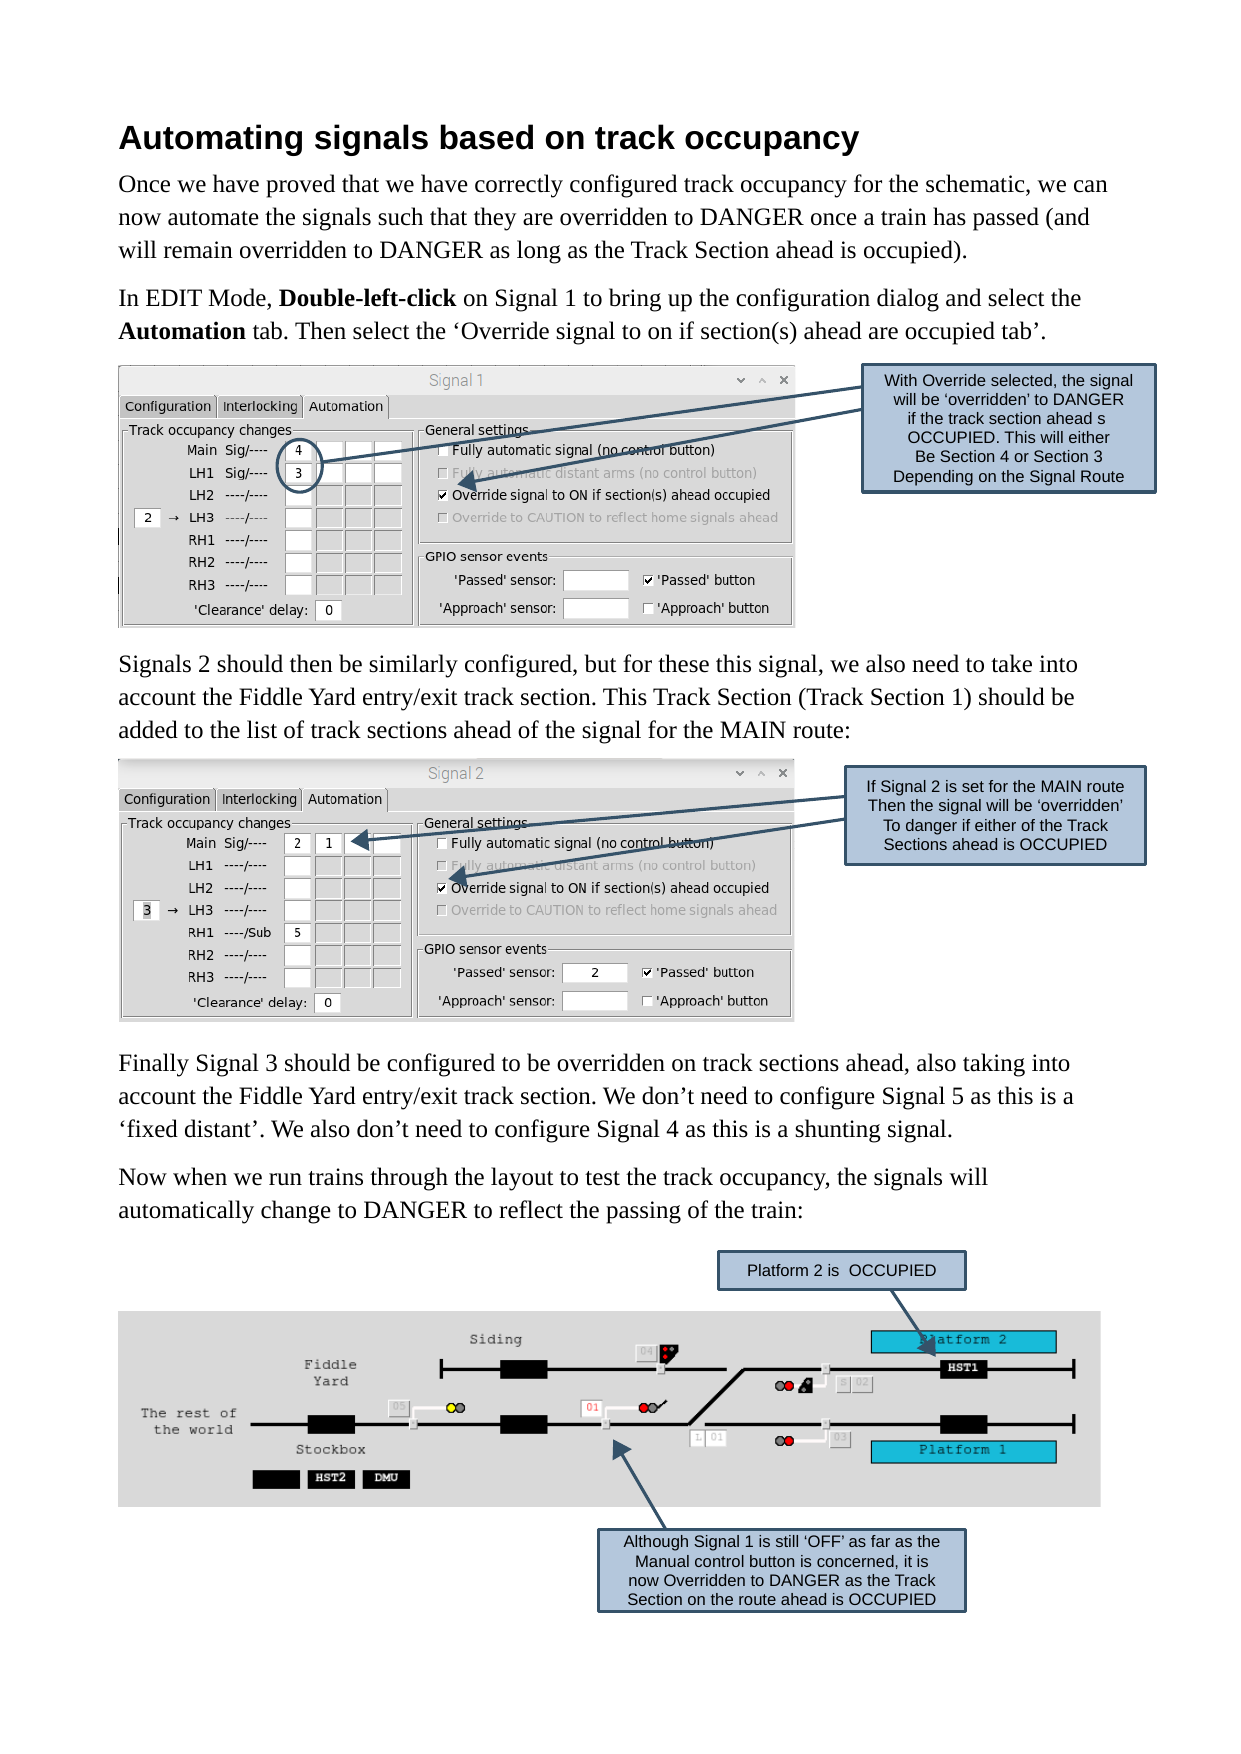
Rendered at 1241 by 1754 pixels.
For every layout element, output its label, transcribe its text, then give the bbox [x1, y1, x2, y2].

subtitle Automating signals based on track occupancy [118, 118, 1122, 157]
text Once we have proved that we have correctly configured track occupancy for the schematic, we can now automate the signals such that they are overridden to DANGER once a train has passed (and will remain overridden to DANGER as long as the Track Section ahead is occupied). [118, 169, 1122, 264]
text Signals 2 should then be similarly configured, but for these this signal, we also need to take into account the Fiddle Yard entry/exit track section. This Track Section (Track Section 1) should be added to the list of track sections ahead of the signal for the MAIN route: [118, 649, 1122, 744]
picture [279, 441, 320, 490]
picture [118, 365, 795, 628]
picture [118, 758, 795, 1022]
text Finally Signal 3 should be configured to be overridden on track sections ahead, also taking into account the Fiddle Yard entry/exit track section. We don’t need to configure Signal 5 as this is a ‘fixed distant’. We also don’t need to configure Signal 4 as this is a shunting signal. [118, 1048, 1122, 1143]
text Now when we run trains through the layout to test the track occupancy, the signals will automatically change to DANGER to reflect the passing of the train: [118, 1162, 1122, 1224]
picture [118, 1311, 1101, 1507]
text In EDIT Mode, Double-left-click on Signal 1 to bring up the configuration dialog and select the Automation tab. Then select the ‘Override signal to on if section(s) ahead are occupied tab’. [118, 283, 1122, 345]
